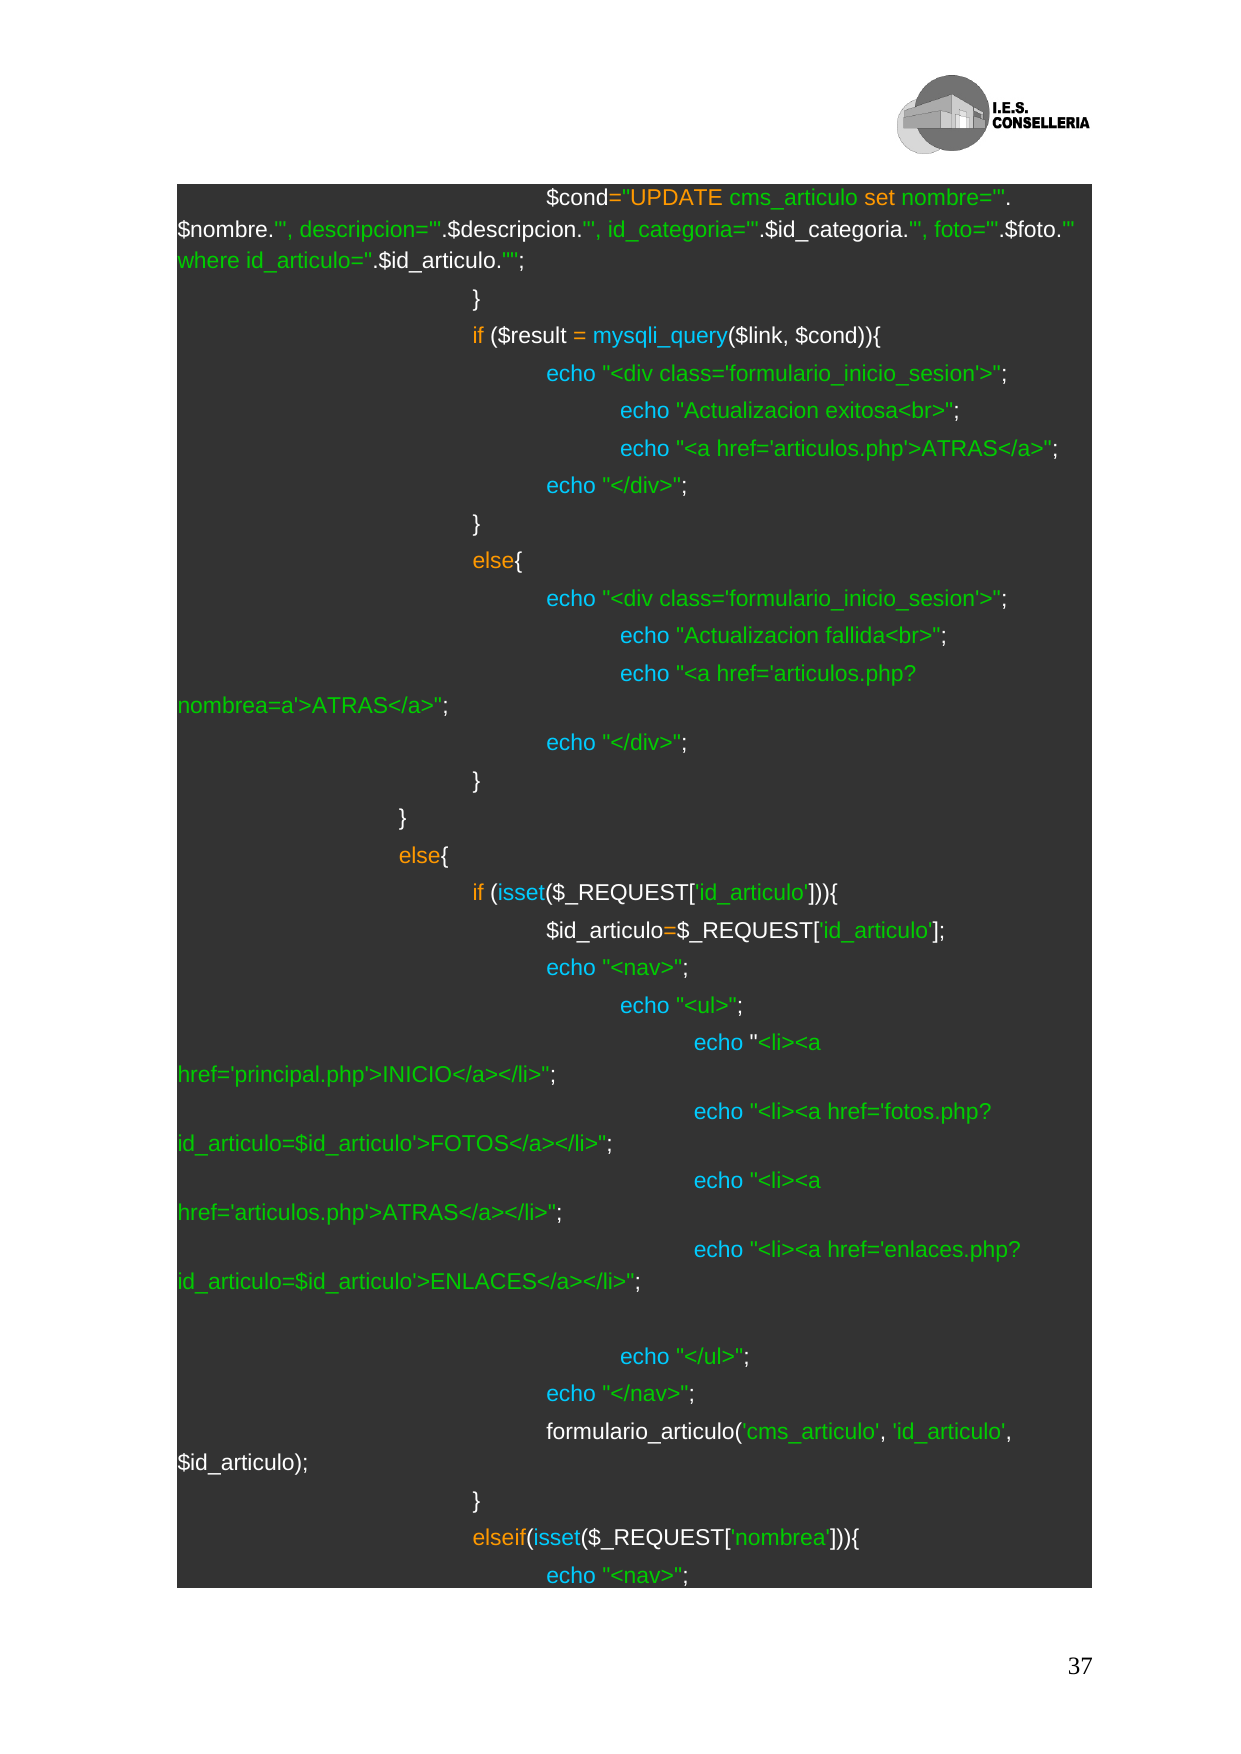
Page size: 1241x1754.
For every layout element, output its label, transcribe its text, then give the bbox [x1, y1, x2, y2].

text else{ [177, 842, 1092, 868]
text echo "<li><a href='articulos.php'>ATRAS</a></li>"; [177, 1167, 1092, 1225]
text } [177, 1487, 1092, 1513]
text echo "</div>"; [177, 729, 1092, 755]
text if ($result = mysqli_query($link, $cond)){ [177, 322, 1092, 349]
text echo "Actualizacion exitosa<br>"; [177, 397, 1092, 424]
text } [177, 804, 1092, 830]
text echo "<nav>"; [177, 954, 1092, 980]
text $id_articulo=$_REQUEST['id_articulo']; [177, 917, 1092, 943]
text if (isset($_REQUEST['id_articulo'])){ [177, 879, 1092, 905]
text echo "</nav>"; [177, 1380, 1092, 1407]
text echo "<div class='formulario_inicio_sesion'>"; [177, 360, 1092, 386]
text echo "<a href='articulos.php'>ATRAS</a>"; [177, 435, 1092, 461]
text echo "<div class='formulario_inicio_sesion'>"; [177, 585, 1092, 611]
text } [177, 767, 1092, 793]
text echo "<a href='articulos.php?nombrea=a'>ATRAS</a>"; [177, 660, 1092, 718]
text } [177, 285, 1092, 311]
text echo "<ul>"; [177, 992, 1092, 1018]
text else{ [177, 547, 1092, 574]
text formulario_articulo('cms_articulo', 'id_articulo', $id_articulo); [177, 1418, 1092, 1476]
picture [894, 73, 1093, 155]
text echo "<li><a href='fotos.php?id_articulo=$id_articulo'>FOTOS</a></li>"; [177, 1098, 1092, 1156]
text echo "</div>"; [177, 472, 1092, 499]
text echo "<li><a href='principal.php'>INICIO</a></li>"; [177, 1029, 1092, 1087]
text elseif(isset($_REQUEST['nombrea'])){ [177, 1524, 1092, 1551]
text echo "Actualizacion fallida<br>"; [177, 622, 1092, 649]
text echo "<nav>"; [177, 1562, 1092, 1588]
text } [177, 510, 1092, 536]
text echo "</ul>"; [177, 1343, 1092, 1369]
text echo "<li><a href='enlaces.php?id_articulo=$id_articulo'>ENLACES</a></li>"; [177, 1236, 1092, 1294]
text $cond="UPDATE cms_articulo set nombre='".$nombre."', descripcion='".$descripcion."', id_categoria='".$id_categoria."', foto='".$foto."' where id_articulo=".$id_articulo.""; [177, 184, 1092, 274]
